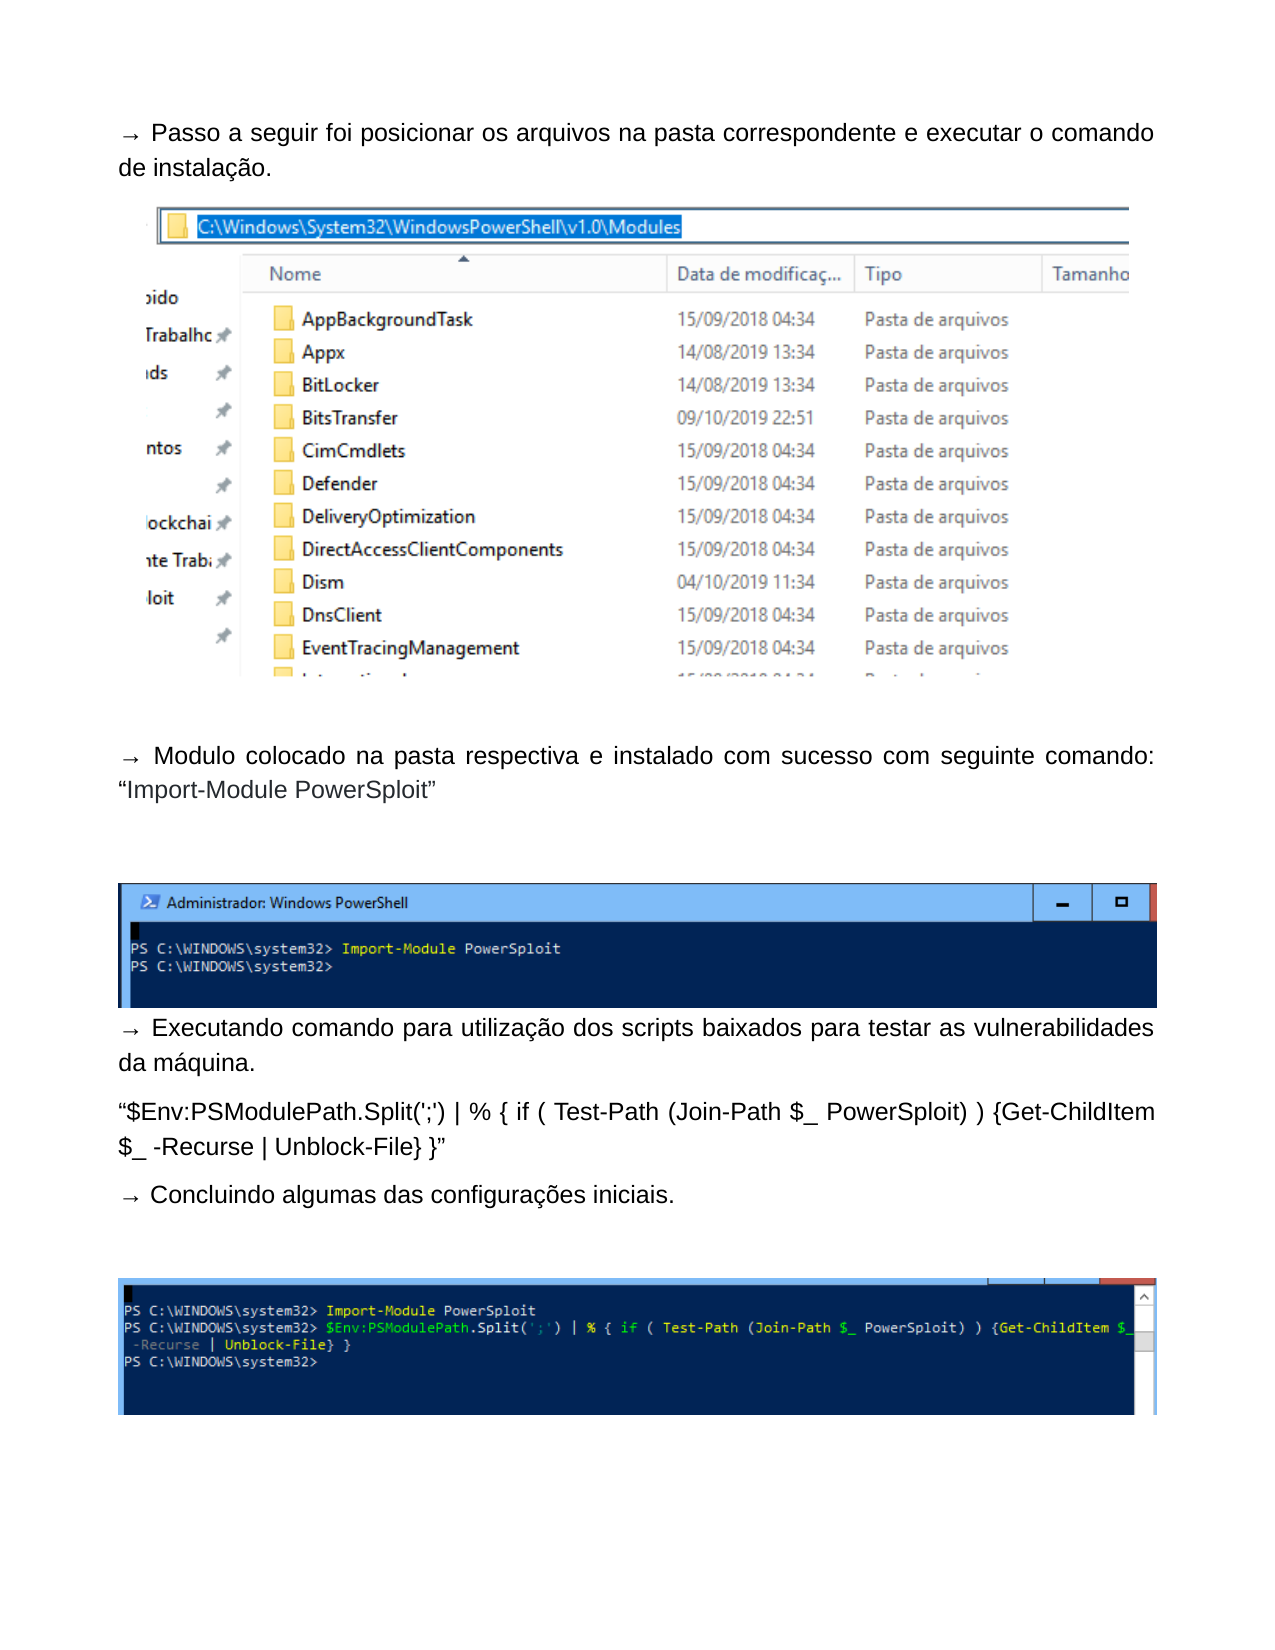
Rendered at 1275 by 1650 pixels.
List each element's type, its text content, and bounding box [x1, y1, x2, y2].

picture [118, 883, 1157, 1008]
text “$Env:PSModulePath.Split(';') | % { if ( Test-Path (Join-Path $_ PowerSploit) ) {Get-ChildItem $_ -Recurse | Unblock-File} }” [118, 1097, 1157, 1160]
text [118, 873, 1157, 883]
text → Concluindo algumas das configurações iniciais. [118, 1181, 1157, 1209]
text → Passo a seguir foi posicionar os arquivos na pasta correspondente e executar o comando de instalação. [118, 118, 1157, 181]
text → Executando comando para utilização dos scripts baixados para testar as vulnerabilidades da máquina. [118, 1008, 1157, 1077]
text → Modulo colocado na pasta respectiva e instalado com sucesso com seguinte comando: “Import-Module PowerSploit” [118, 741, 1157, 804]
picture [146, 201, 1129, 686]
picture [118, 1278, 1157, 1415]
